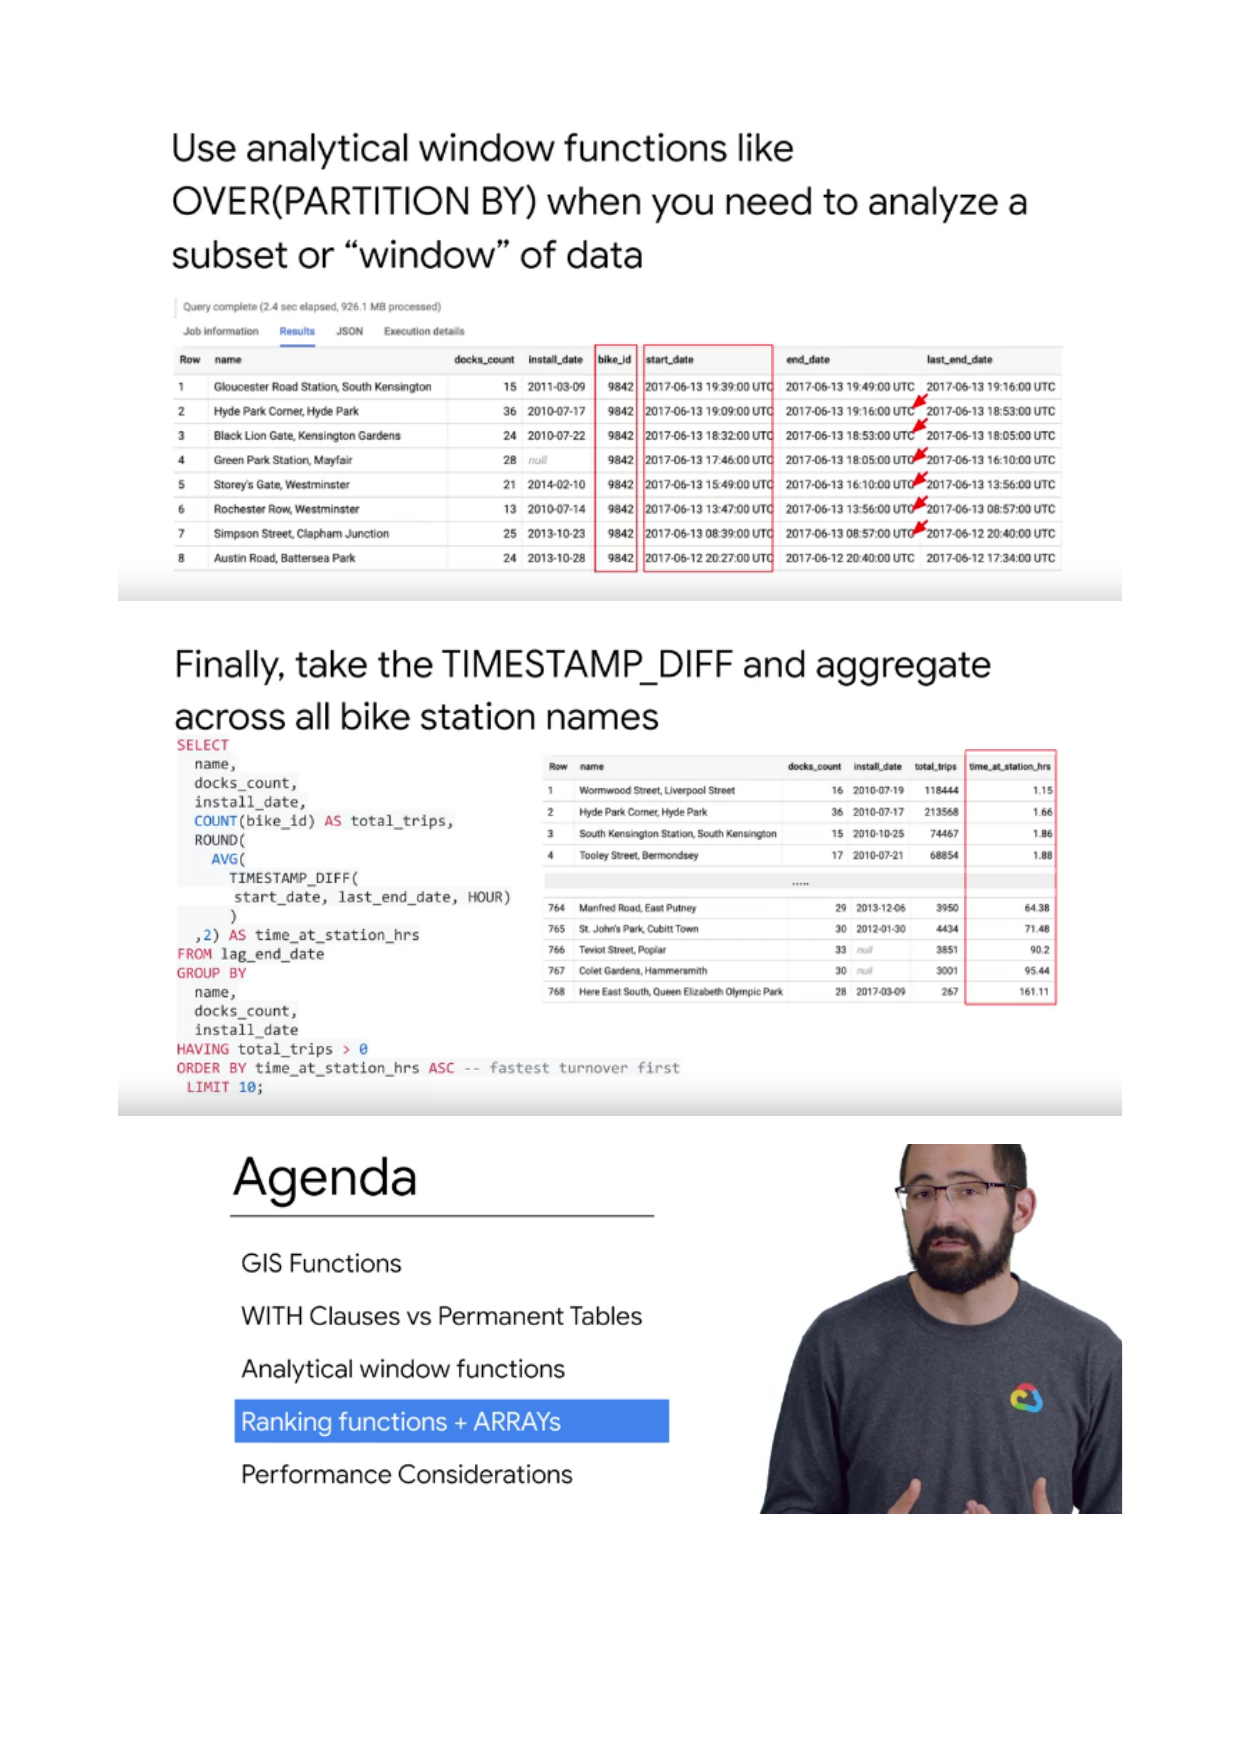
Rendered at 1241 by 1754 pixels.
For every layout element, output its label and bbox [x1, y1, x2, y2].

picture [118, 628, 1123, 1116]
picture [118, 1144, 1123, 1514]
picture [118, 118, 1123, 601]
